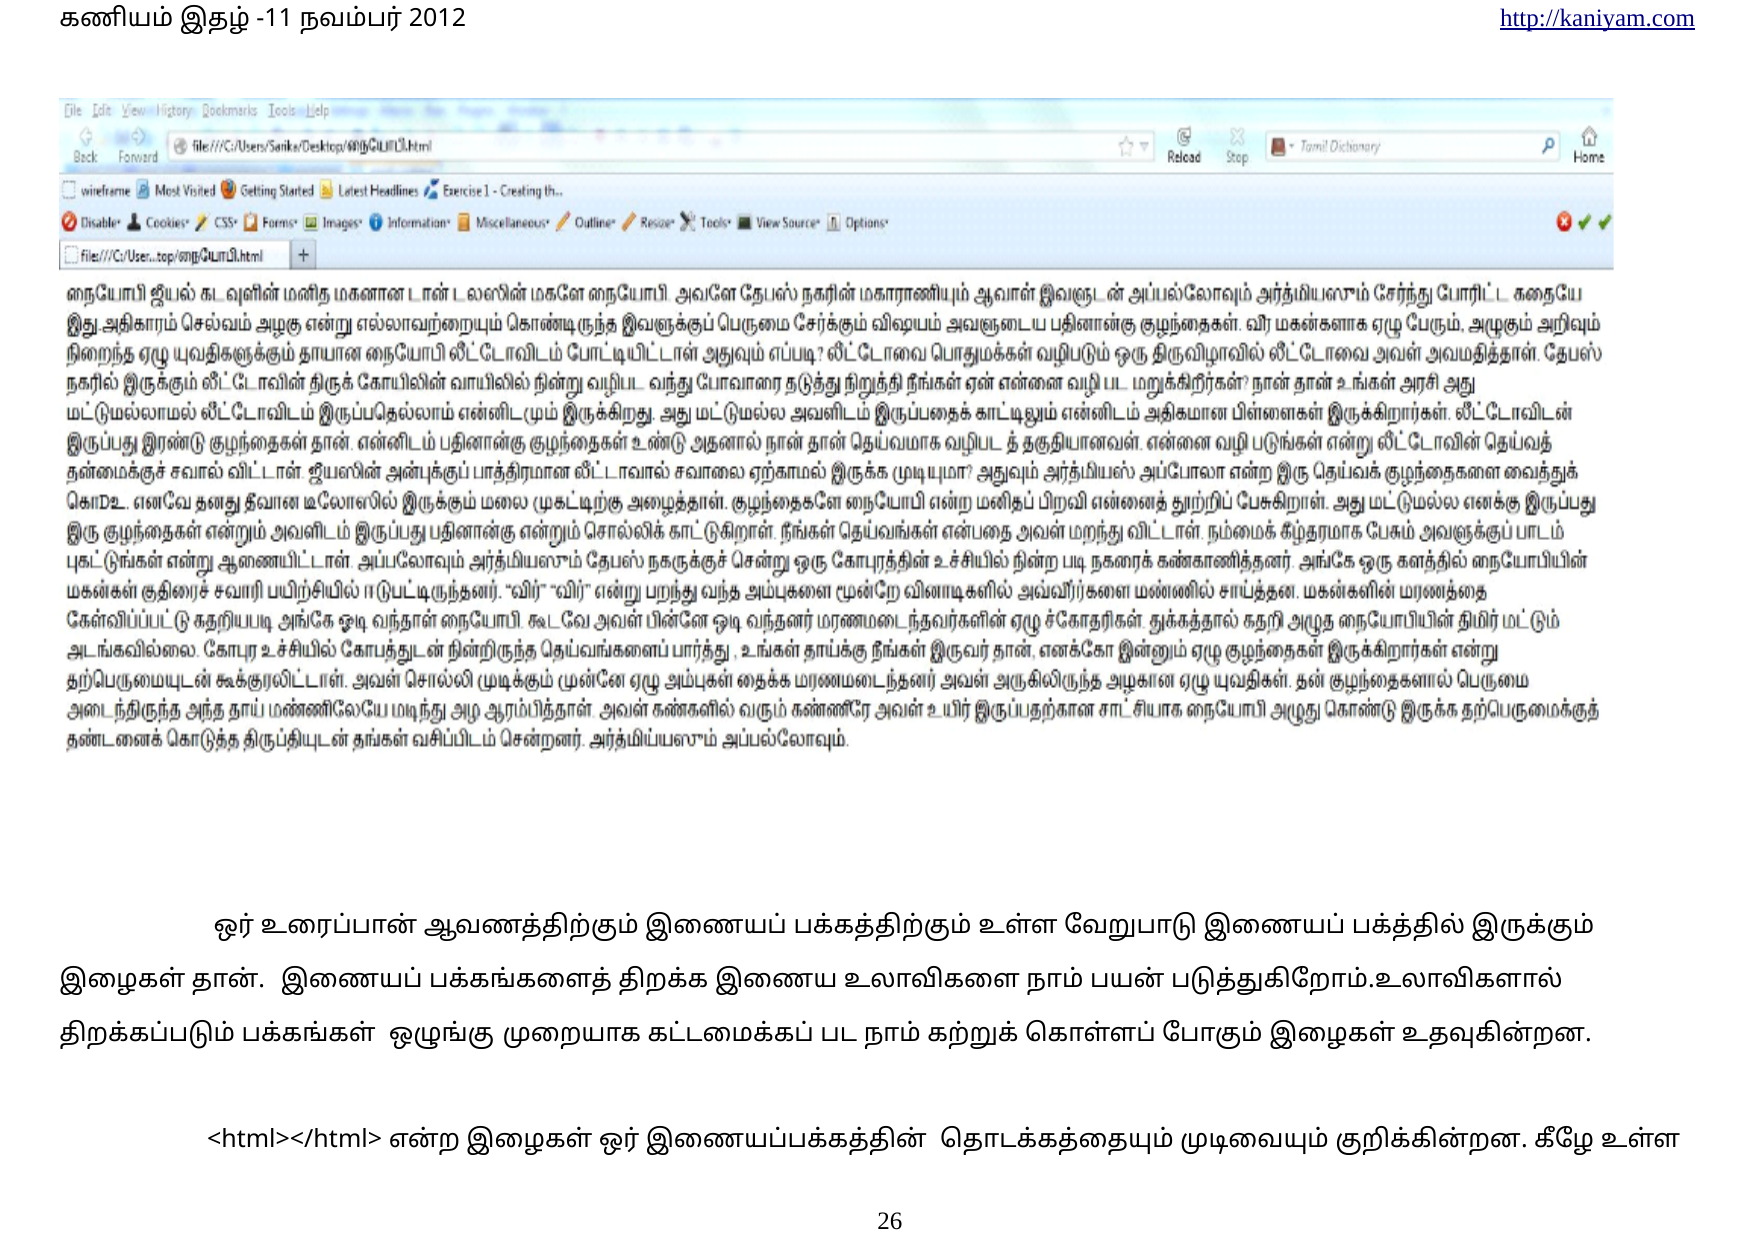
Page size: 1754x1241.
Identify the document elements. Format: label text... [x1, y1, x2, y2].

text ஒர் உரைப்பான் ஆவணத்திற்கும் இணையப் பக்கத்திற்கும் உள்ள வேறுபாடு இணையப் பக்த்தில் இருக்கும் இழைகள் தான். இணையப் பக்கங்களைத் திறக்க இணைய உலாவிகளை நாம் பயன் படுத்துகிறோம்.உலாவிகளால் திறக்கப்படும் பக்கங்கள் ஒழுங்கு முறையாக கட்டமைக்கப் பட நாம் கற்றுக் கொள்ளப் போகும் இழைகள் உதவுகின்றன. [59, 907, 1695, 1051]
text <html></html> என்ற இழைகள் ஒர் இணையப்பக்கத்தின் தொடக்கத்தையும் முடிவையும் குறிக்கின்றன. கீழே உள்ள [59, 1121, 1695, 1158]
